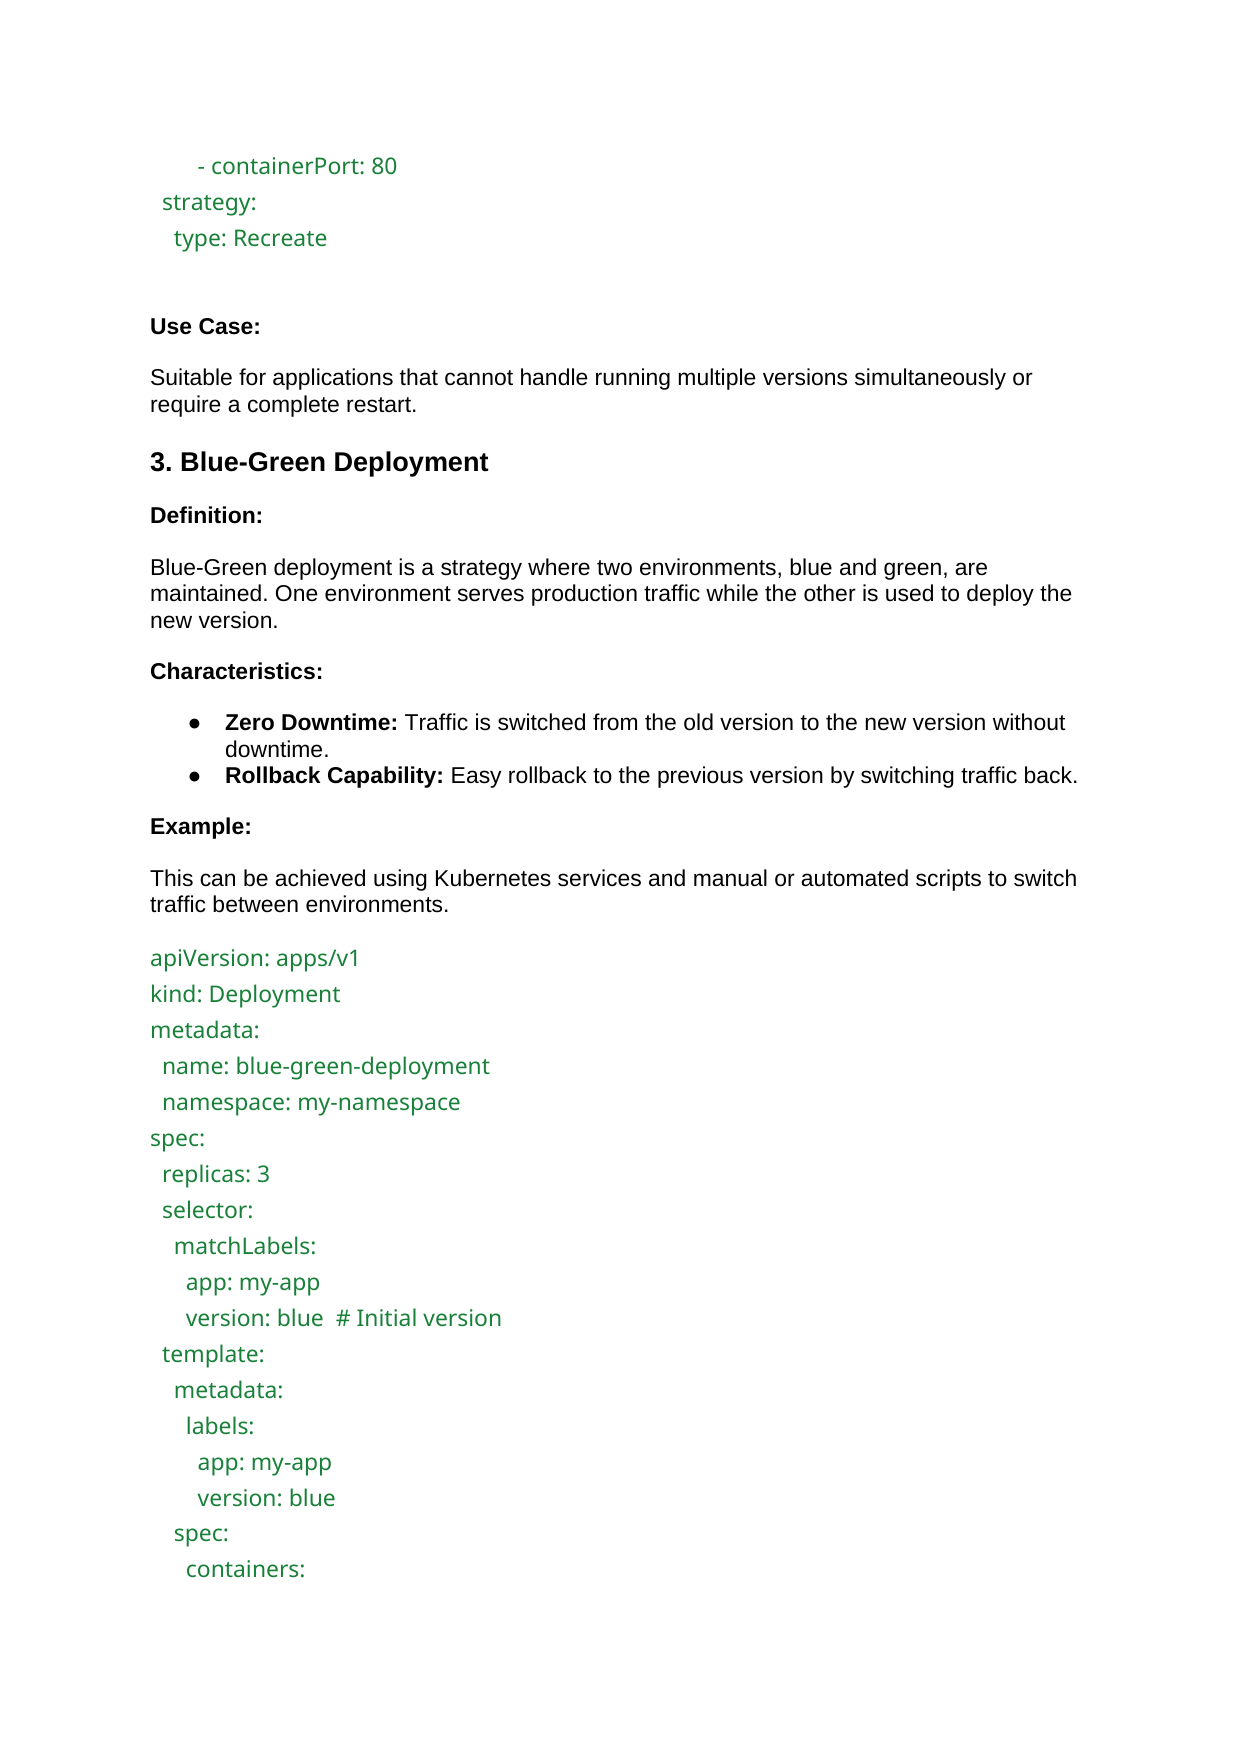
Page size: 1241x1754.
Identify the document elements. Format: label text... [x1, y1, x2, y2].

subtitle Definition: [150, 502, 1090, 529]
text metadata: [150, 1014, 1090, 1046]
subtitle 3. Blue-Green Deployment [150, 446, 1090, 477]
list Rollback Capability: Easy rollback to the previous version by switching traffic back. [187, 762, 1090, 788]
text template: [150, 1338, 1090, 1369]
text Blue-Green deployment is a strategy where two environments, blue and green, are maintained. One environment serves production traffic while the other is used to deploy the new version. [150, 554, 1090, 633]
text app: my-app [150, 1446, 1090, 1477]
text matchLabels: [150, 1230, 1090, 1261]
text namespace: my-namespace [150, 1086, 1090, 1117]
text selector: [150, 1194, 1090, 1225]
text containers: [150, 1553, 1090, 1584]
text metadata: [150, 1374, 1090, 1405]
text name: blue-green-deployment [150, 1050, 1090, 1081]
text kind: Deployment [150, 978, 1090, 1009]
text replicas: 3 [150, 1158, 1090, 1189]
subtitle Use Case: [150, 313, 1090, 339]
text app: my-app [150, 1266, 1090, 1297]
text version: blue [150, 1481, 1090, 1513]
text - containerPort: 80 [150, 150, 1090, 181]
text type: Recreate [150, 222, 1090, 253]
text labels: [150, 1409, 1090, 1441]
text apiVersion: apps/v1 [150, 942, 1090, 974]
text spec: [150, 1517, 1090, 1549]
list Zero Downtime: Traffic is switched from the old version to the new version without downtime. [187, 709, 1090, 762]
subtitle Characteristics: [150, 658, 1090, 684]
text strategy: [150, 186, 1090, 217]
text Suitable for applications that cannot handle running multiple versions simultaneously or require a complete restart. [150, 364, 1090, 417]
text This can be achieved using Kubernetes services and manual or automated scripts to switch traffic between environments. [150, 865, 1090, 917]
text spec: [150, 1122, 1090, 1153]
subtitle Example: [150, 813, 1090, 840]
text version: blue # Initial version [150, 1302, 1090, 1333]
